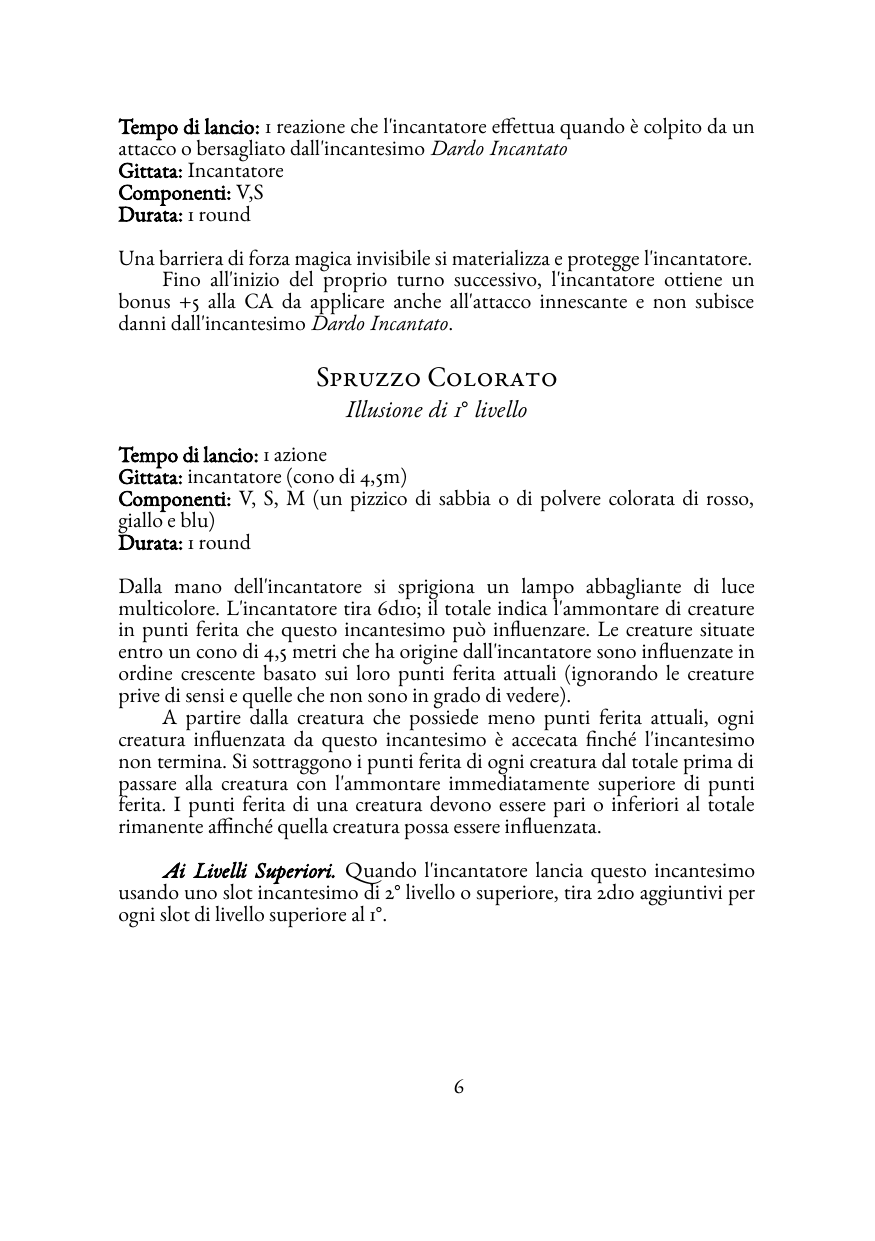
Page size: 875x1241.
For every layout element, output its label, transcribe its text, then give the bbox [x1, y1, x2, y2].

text Gittata: Incantatore [118, 162, 756, 184]
text Tempo di lancio: 1 reazione che l'incantatore effettua quando è colpito da un attacco o bersagliato dall'incantesimo Dardo Incantato [118, 118, 756, 162]
text Componenti: V, S, M (un pizzico di sabbia o di polvere colorata di rosso, giallo e blu) [118, 490, 756, 534]
text Tempo di lancio: 1 azione [118, 442, 756, 468]
subtitle Spruzzo Colorato [118, 366, 756, 395]
text Dalla mano dell'incantatore si sprigiona un lampo abbagliante di luce multicolore. L'incantatore tira 6d10; il totale indica l'ammontare di creature in punti ferita che questo incantesimo può influenzare. Le creature situate entro un cono di 4,5 metri che ha origine dall'incantatore sono influenzate in ordine crescente basato sui loro punti ferita attuali (ignorando le creature prive di sensi e quelle che non sono in grado di vedere). [118, 577, 756, 709]
text Fino all'inizio del proprio turno successivo, l'incantatore ottiene un bonus +5 alla CA da applicare anche all'attacco innescante e non subisce danni dall'incantesimo Dardo Incantato. [118, 271, 756, 337]
text Componenti: V,S [123, 184, 756, 206]
subtitle Illusione di 1° livello [118, 401, 756, 425]
text Una barriera di forza magica invisibile si materializza e protegge l'incantatore. [118, 249, 756, 271]
text Componenti: V,S [118, 193, 161, 206]
text Durata: 1 round [118, 206, 756, 227]
text Gittata: incantatore (cono di 4,5m) [118, 468, 756, 490]
text A partire dalla creatura che possiede meno punti ferita attuali, ogni creatura influenzata da questo incantesimo è accecata finché l'incantesimo non termina. Si sottraggono i punti ferita di ogni creatura dal totale prima di passare alla creatura con l'ammontare immediatamente superiore di punti ferita. I punti ferita di una creatura devono essere pari o inferiori al totale rimanente affinché quella creatura possa essere influenzata. [118, 709, 756, 840]
text Durata: 1 round [118, 534, 756, 556]
text Ai Livelli Superiori. Quando l'incantatore lancia questo incantesimo usando uno slot incantesimo di 2° livello o superiore, tira 2d10 aggiuntivi per ogni slot di livello superiore al 1°. [118, 862, 756, 927]
